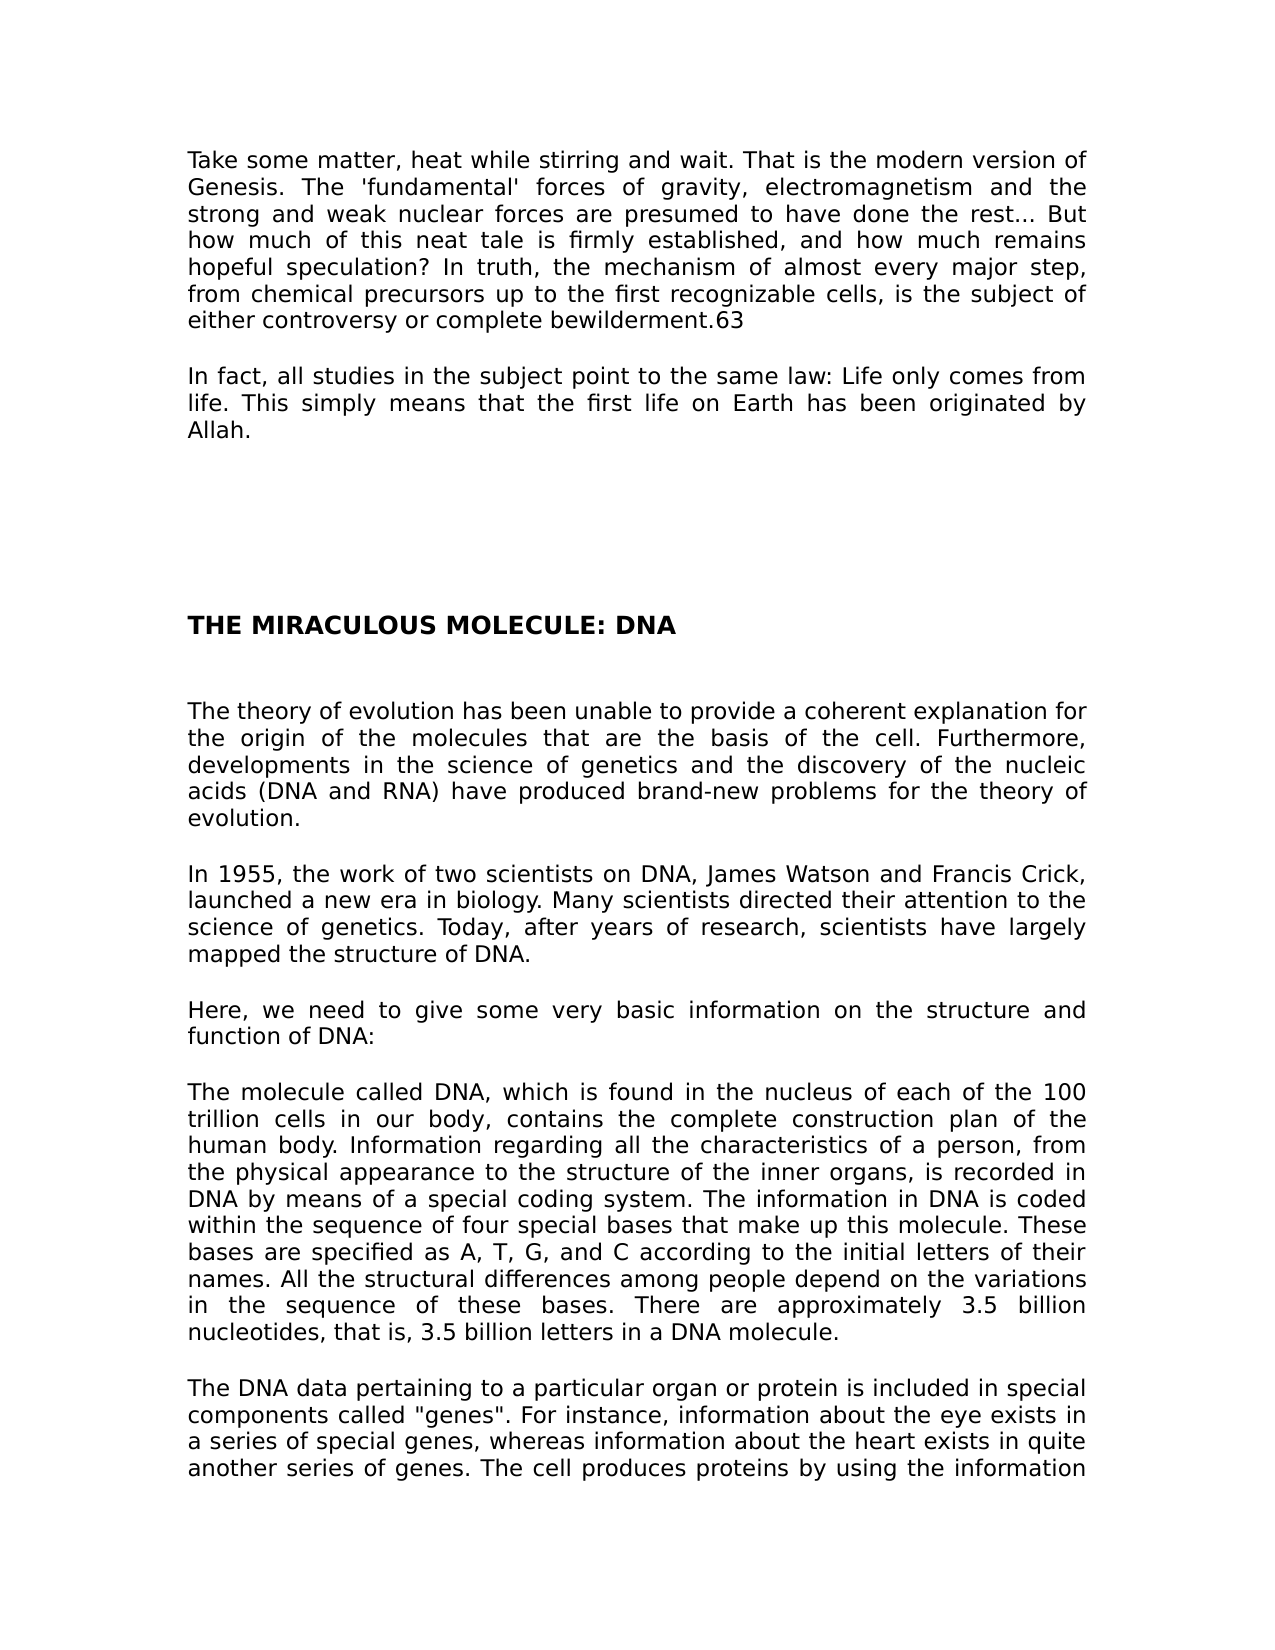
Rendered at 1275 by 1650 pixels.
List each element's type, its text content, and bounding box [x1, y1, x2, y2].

text The DNA data pertaining to a particular organ or protein is included in special components called "genes". For instance, information about the eye exists in a series of special genes, whereas information about the heart exists in quite another series of genes. The cell produces proteins by using the information [187, 1375, 1088, 1482]
text In 1955, the work of two scientists on DNA, James Watson and Francis Crick, launched a new era in biology. Many scientists directed their attention to the science of genetics. Today, after years of research, scientists have largely mapped the structure of DNA. [187, 861, 1088, 968]
text Take some matter, heat while stirring and wait. That is the modern version of Genesis. The 'fundamental' forces of gravity, electromagnetism and the strong and weak nuclear forces are presumed to have done the rest... But how much of this neat tale is firmly established, and how much remains hopeful speculation? In truth, the mechanism of almost every major step, from chemical precursors up to the first recognizable cells, is the subject of either controversy or complete bewilderment.63 [187, 148, 1088, 334]
text The Miraculous Molecule: DNA [187, 611, 1088, 640]
text In fact, all studies in the subject point to the same law: Life only comes from life. This simply means that the first life on Earth has been originated by Allah. [187, 363, 1088, 443]
text The theory of evolution has been unable to provide a coherent explanation for the origin of the molecules that are the basis of the cell. Furthermore, developments in the science of genetics and the discovery of the nucleic acids (DNA and RNA) have produced brand-new problems for the theory of evolution. [187, 698, 1088, 832]
text The molecule called DNA, which is found in the nucleus of each of the 100 trillion cells in our body, contains the complete construction plan of the human body. Information regarding all the characteristics of a person, from the physical appearance to the structure of the inner organs, is recorded in DNA by means of a special coding system. The information in DNA is coded within the sequence of four special bases that make up this molecule. These bases are specified as A, T, G, and C according to the initial letters of their names. All the structural differences among people depend on the variations in the sequence of these bases. There are approximately 3.5 billion nucleotides, that is, 3.5 billion letters in a DNA molecule. [187, 1079, 1088, 1346]
text Here, we need to give some very basic information on the structure and function of DNA: [187, 997, 1088, 1050]
